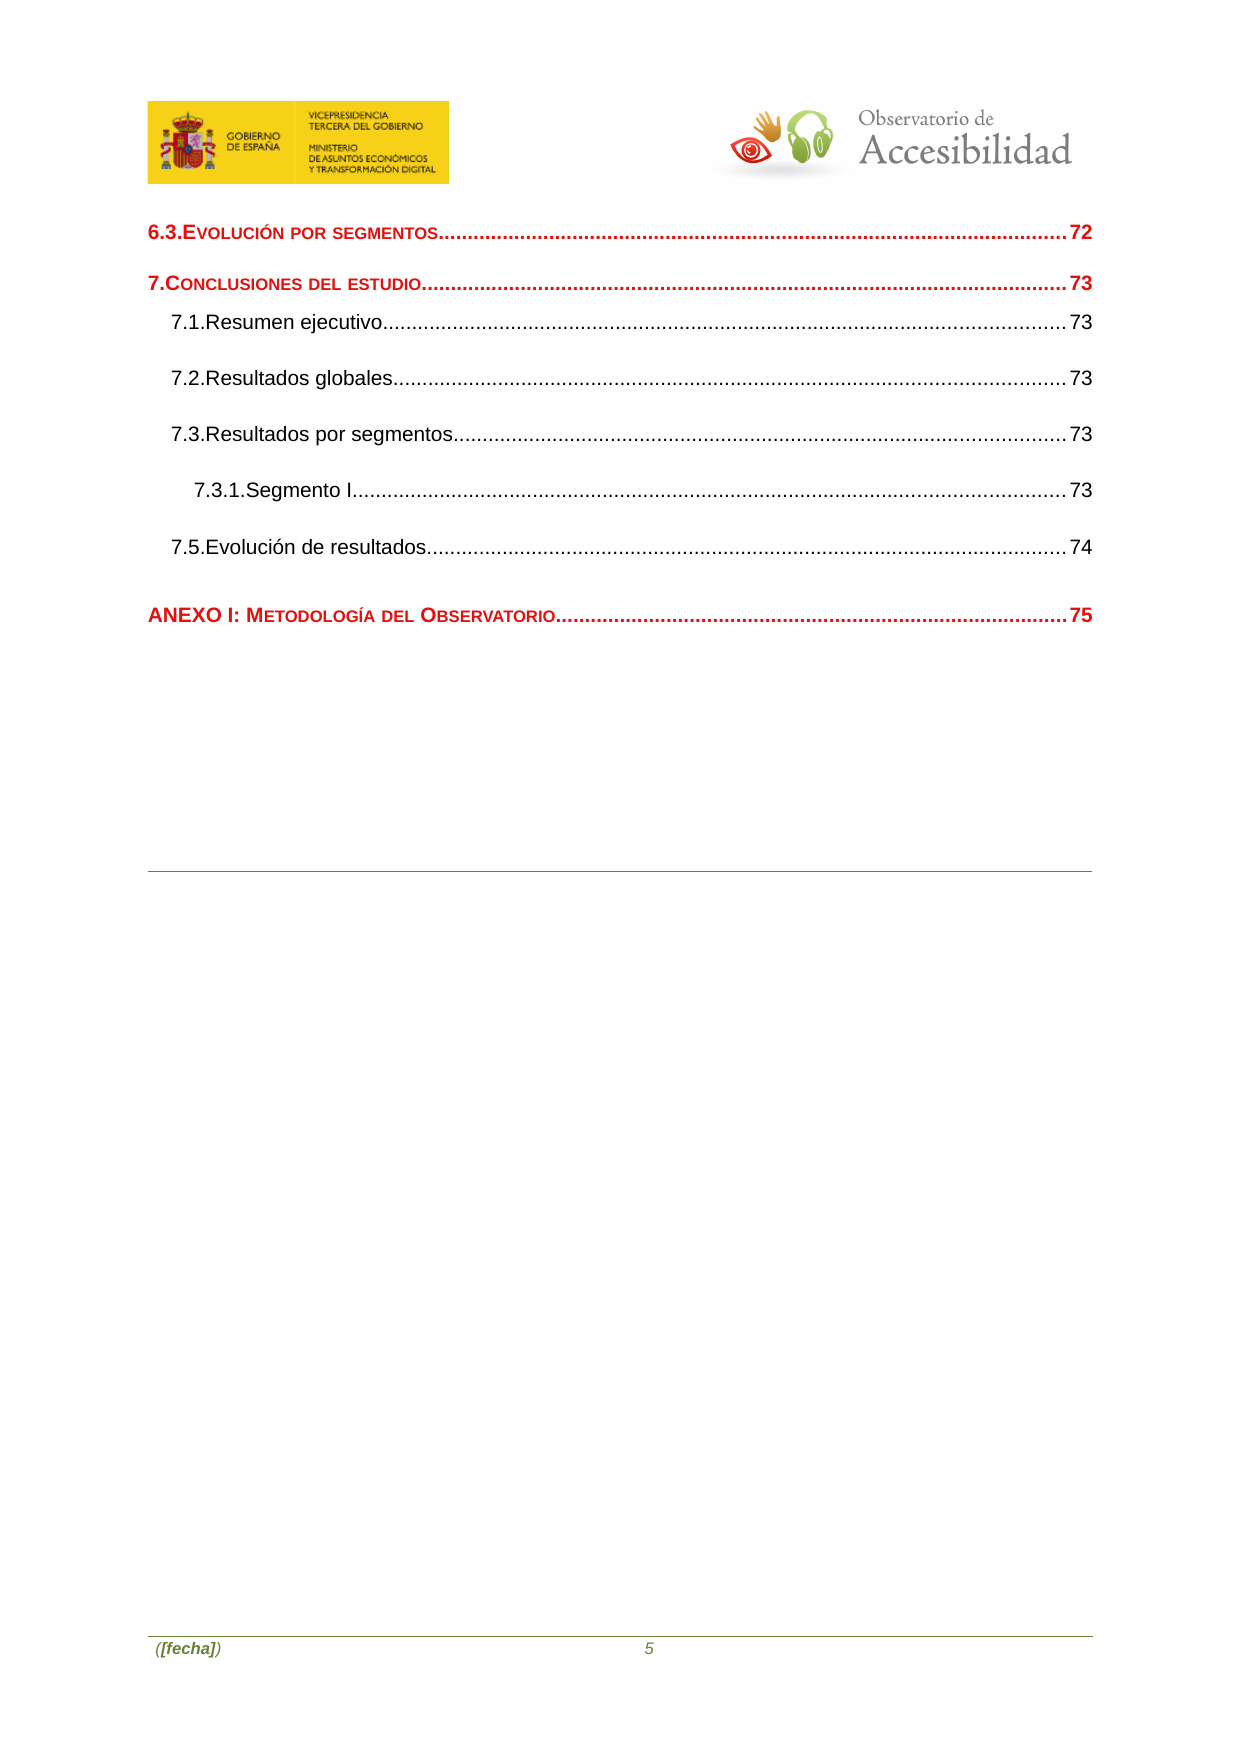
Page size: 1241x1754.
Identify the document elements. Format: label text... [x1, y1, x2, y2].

text 6.3.Evolución por segmentos 72 [148, 220, 1092, 244]
text 7.3.1.Segmento I 73 [193, 478, 1092, 502]
text 7.3.Resultados por segmentos 73 [171, 422, 1092, 446]
text 7.Conclusiones del estudio 73 [148, 271, 1092, 295]
picture [147, 101, 450, 184]
text 7.2.Resultados globales 73 [171, 366, 1092, 390]
text 7.1.Resumen ejecutivo 73 [171, 310, 1092, 334]
text 7.5.Evolución de resultados 74 [171, 534, 1092, 558]
text ANEXO I: Metodología del Observatorio 75 [148, 603, 1092, 627]
picture [710, 101, 1086, 184]
